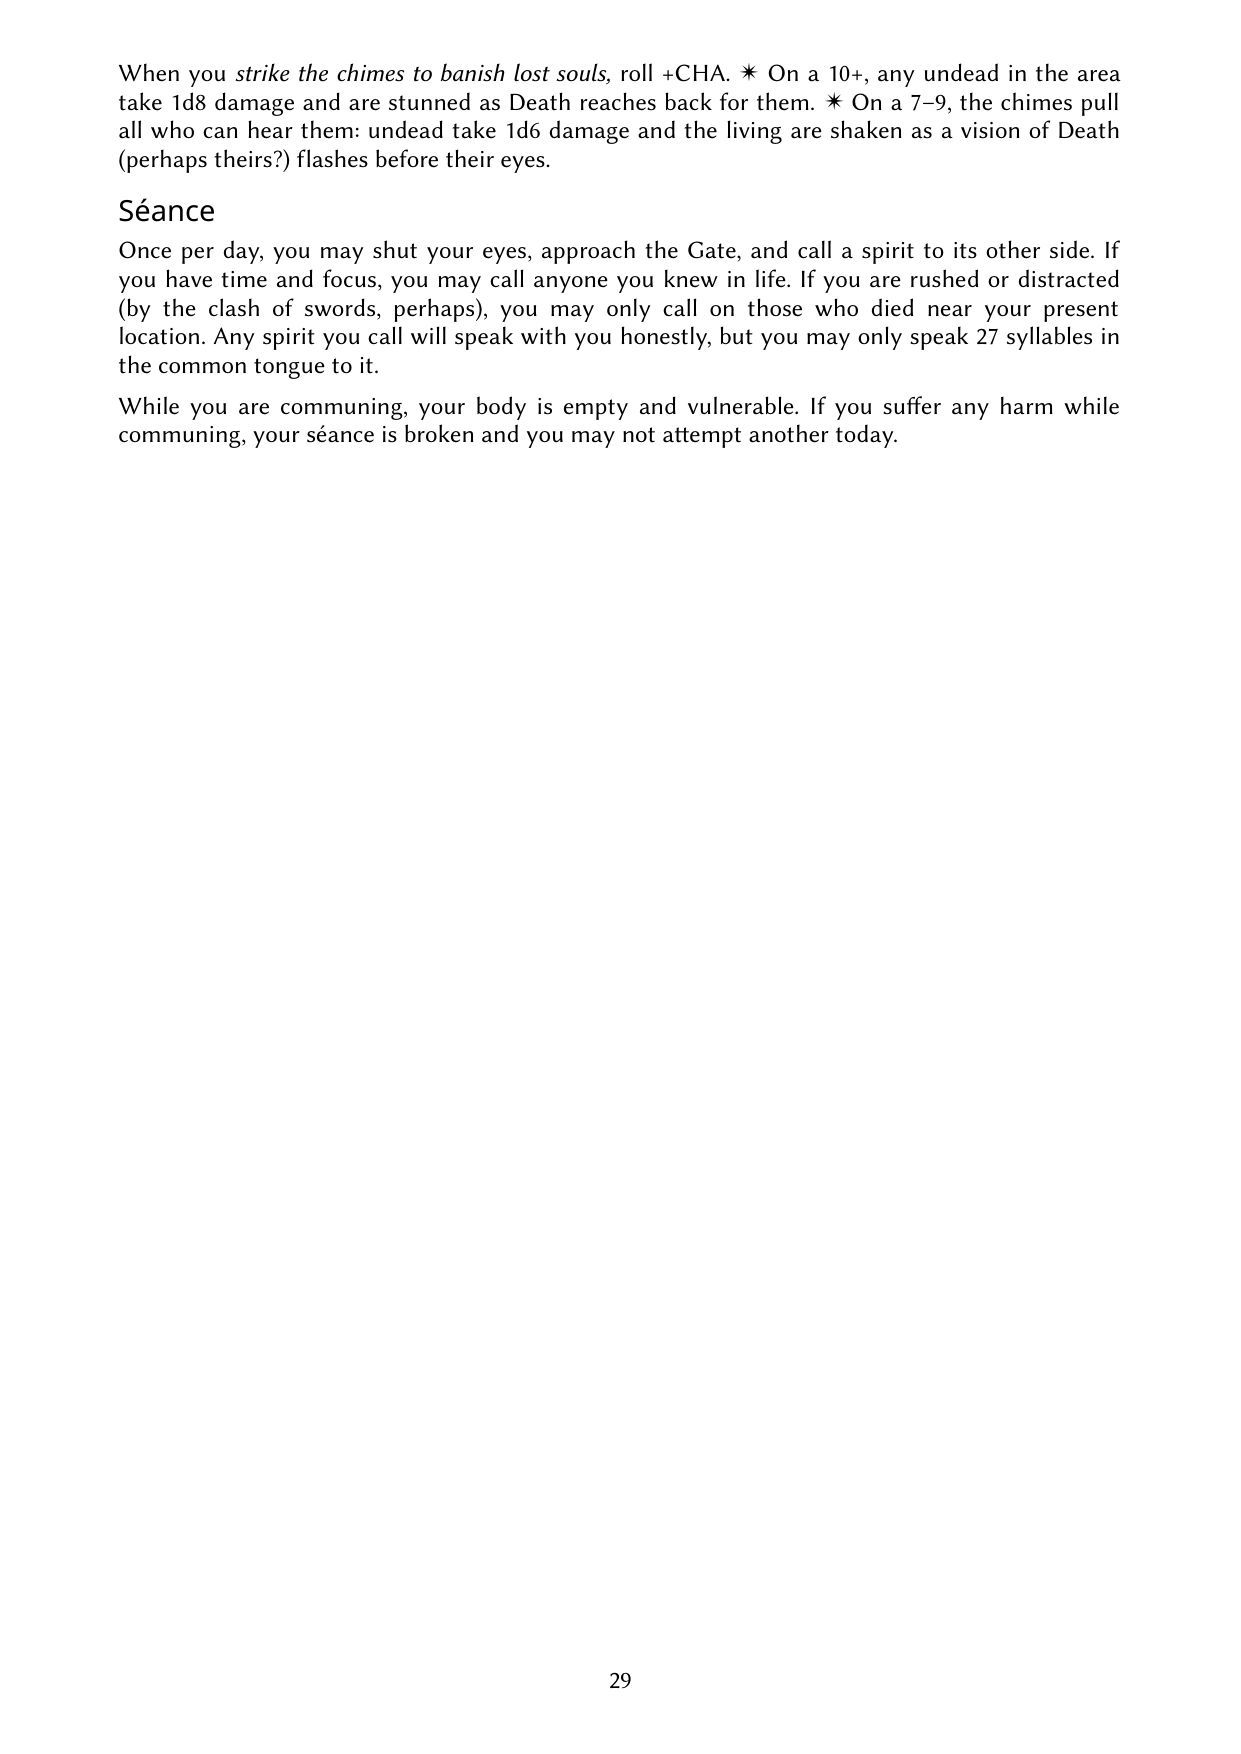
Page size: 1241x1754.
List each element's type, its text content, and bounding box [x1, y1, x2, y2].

text Once per day, you may shut your eyes, approach the Gate, and call a spirit to its other side. If you have time and focus, you may call anyone you knew in life. If you are rushed or distracted (by the clash of swords, perhaps), you may only call on those who died near your present location. Any spirit you call will speak with you honestly, but you may only speak 27 syllables in the common tongue to it. [118, 237, 1122, 379]
text While you are communing, your body is empty and vulnerable. If you suffer any harm while communing, your séance is broken and you may not attempt another today. [118, 392, 1122, 449]
text When you strike the chimes to banish lost souls, roll +CHA. ✴ On a 10+, any undead in the area take 1d8 damage and are stunned as Death reaches back for them. ✴ On a 7–9, the chimes pull all who can hear them: undead take 1d6 damage and the living are shaken as a vision of Death (perhaps theirs?) flashes before their eyes. [118, 59, 1122, 173]
subtitle Séance [118, 190, 1122, 229]
